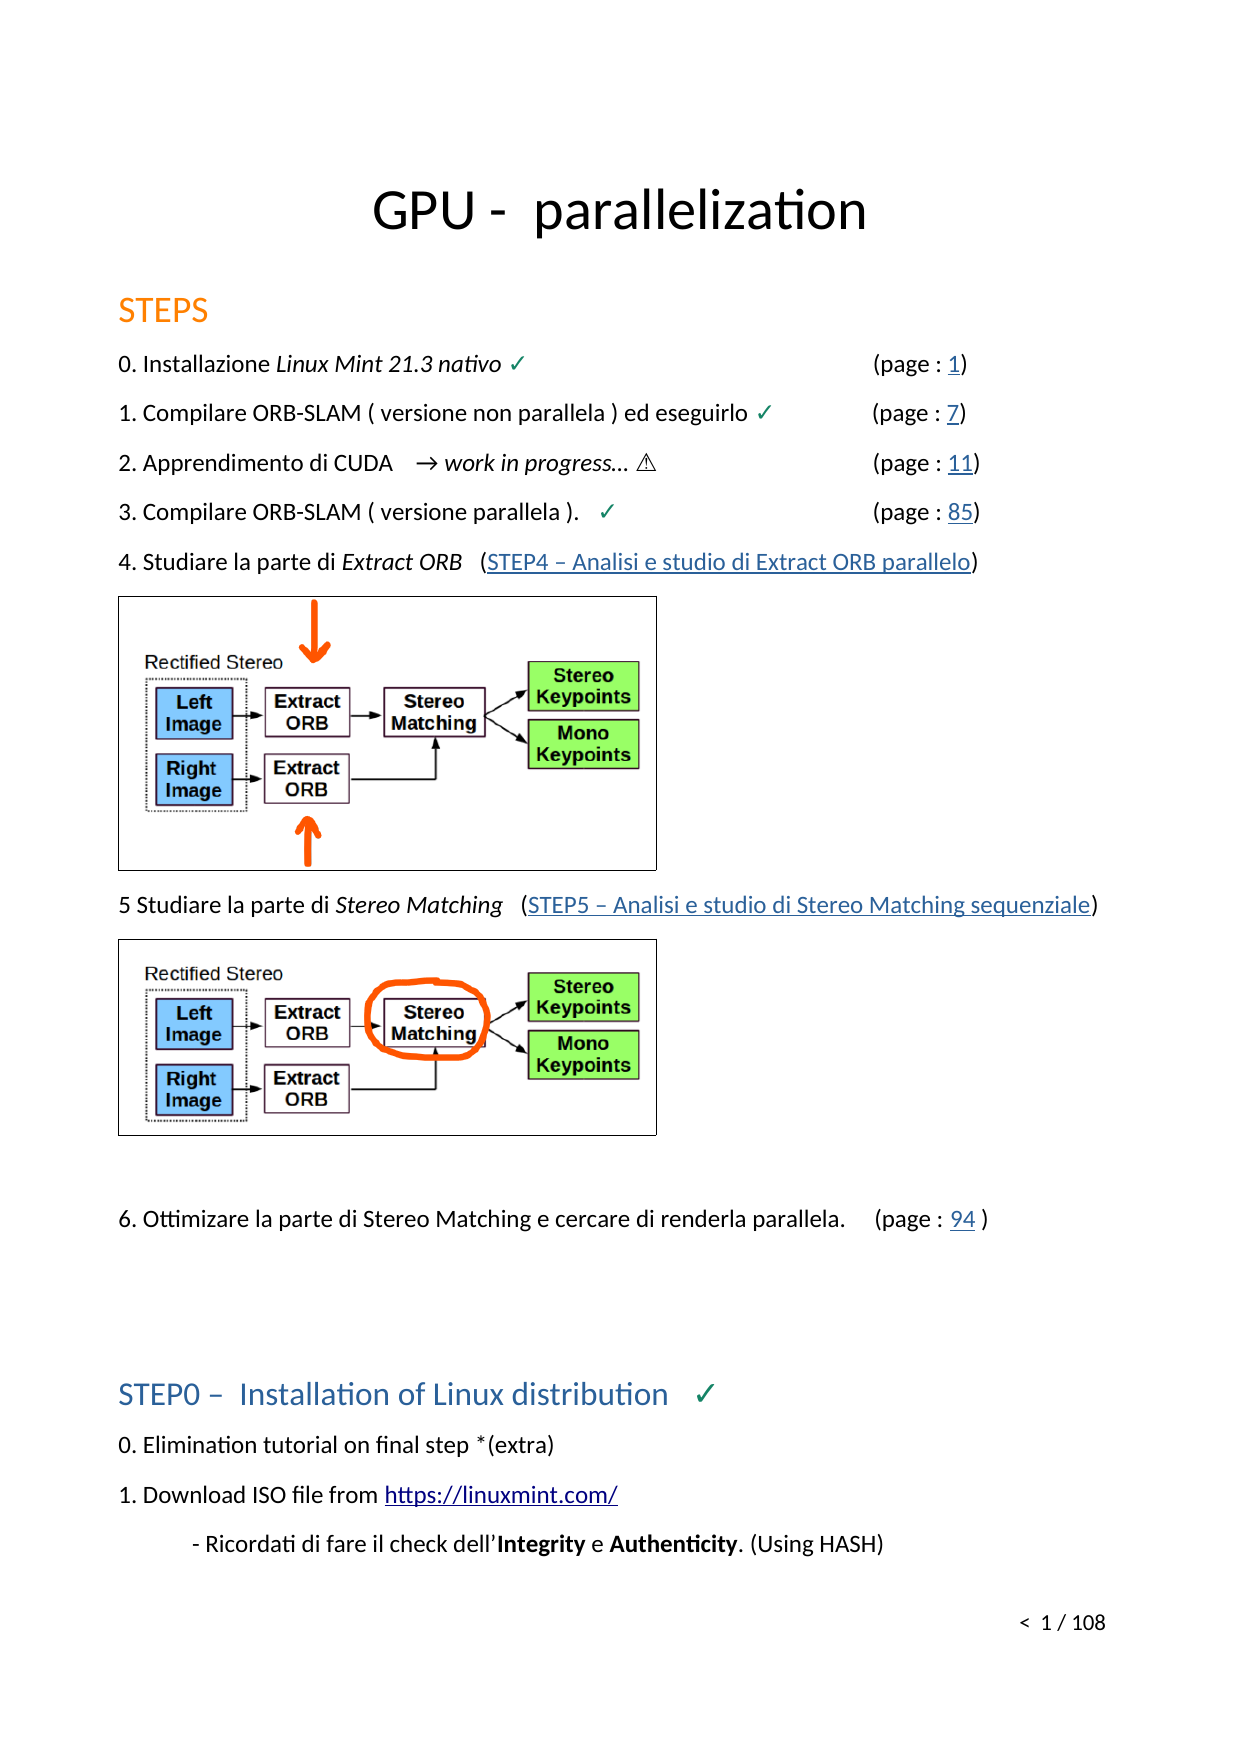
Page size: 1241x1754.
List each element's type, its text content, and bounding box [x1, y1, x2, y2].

subtitle STEPS [118, 286, 1122, 332]
text 2. Apprendimento di CUDA → work in progress… ⚠ (page : 11) [118, 447, 1122, 477]
text 4. Studiare la parte di Extract ORB (STEP4 – Analisi e studio di Extract ORB parallelo) [118, 546, 1122, 577]
text 1. Download ISO file from https://linuxmint.com/ [118, 1479, 1122, 1509]
picture [121, 598, 654, 867]
text 3. Compilare ORB-SLAM ( versione parallela ). ✓ (page : 85) [118, 496, 1122, 527]
text 1. Compilare ORB-SLAM ( versione non parallela ) ed eseguirlo ✓ (page : 7) [118, 397, 1122, 428]
text - Ricordati di fare il check dell’Integrity e Authenticity. (Using HASH) [118, 1528, 1122, 1559]
title GPU - parallelization [118, 173, 1122, 244]
text 5 Studiare la parte di Stereo Matching (STEP5 – Analisi e studio di Stereo Matching sequenziale) [118, 889, 1122, 919]
text 0. Elimination tutorial on final step *(extra) [118, 1429, 1122, 1460]
subtitle STEP0 – Installation of Linux distribution ✓ [118, 1373, 1122, 1414]
picture [121, 941, 654, 1132]
text 0. Installazione Linux Mint 21.3 nativo ✓ (page : 1) [118, 348, 1122, 378]
text 6. Ottimizare la parte di Stereo Matching e cercare di renderla parallela. (page : 94 ) [118, 1203, 1122, 1234]
